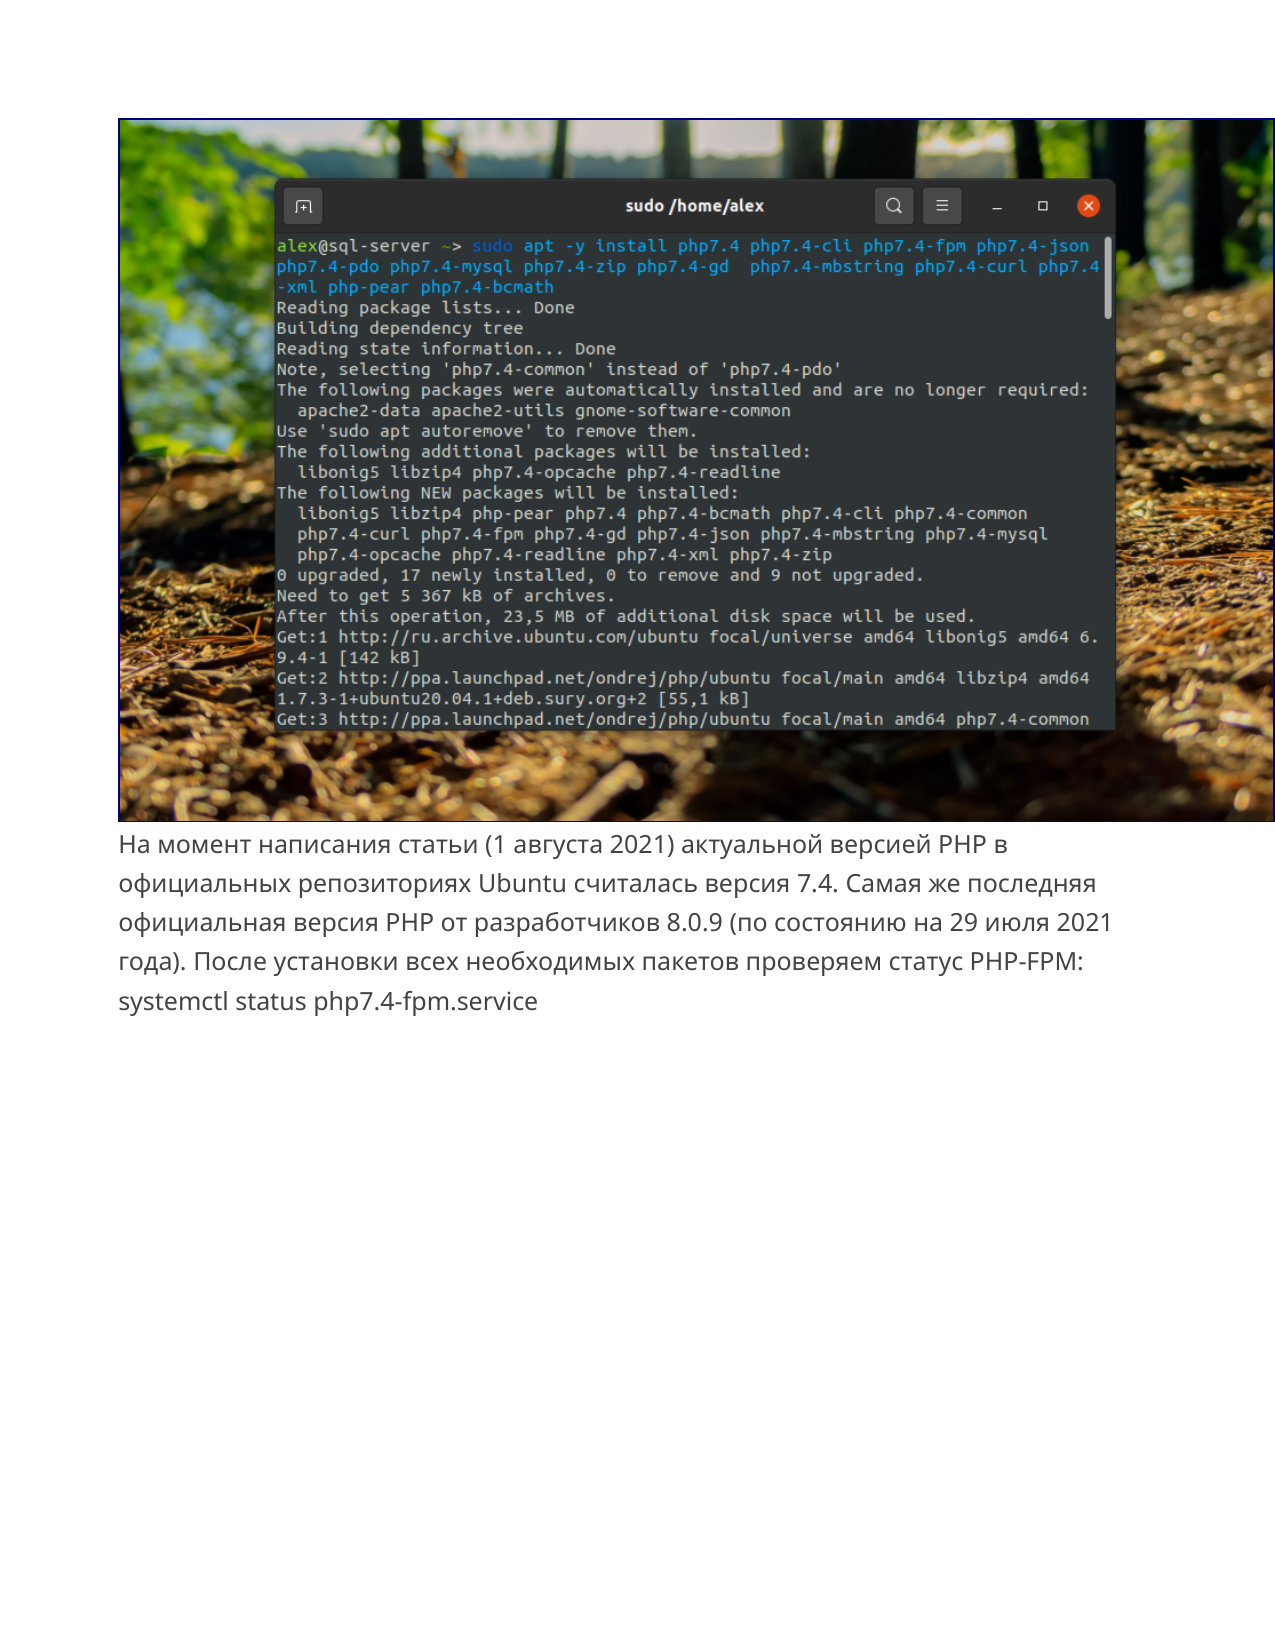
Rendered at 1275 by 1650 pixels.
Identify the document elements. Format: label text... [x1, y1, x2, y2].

text systemctl status php7.4-fpm.service [118, 983, 1157, 1017]
picture [120, 120, 1273, 821]
text На момент написания статьи (1 августа 2021) актуальной версией PHP в официальных репозиториях Ubuntu считалась версия 7.4. Самая же последняя официальная версия PHP от разработчиков 8.0.9 (по состоянию на 29 июля 2021 года). После установки всех необходимых пакетов проверяем статус PHP-FPM: [118, 827, 1157, 978]
